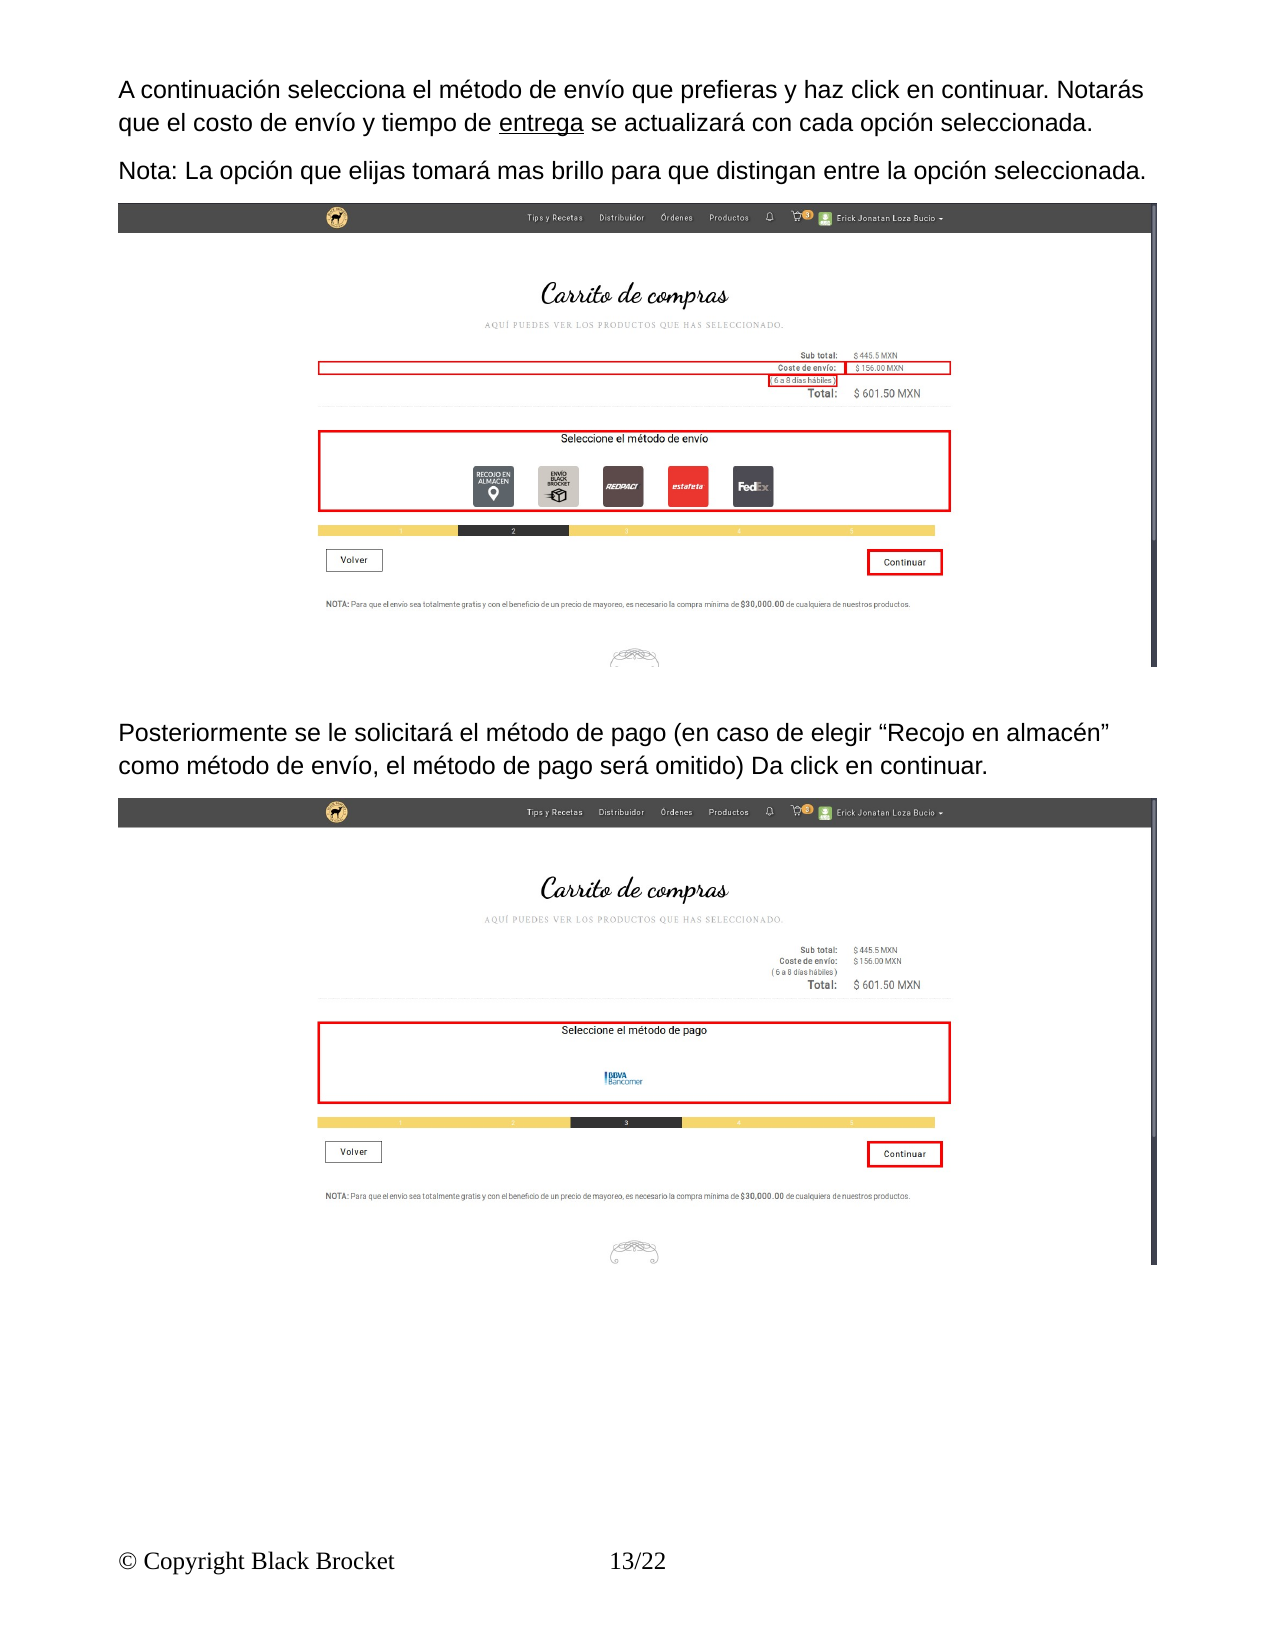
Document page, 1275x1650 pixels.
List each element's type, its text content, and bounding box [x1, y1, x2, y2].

picture [118, 798, 1157, 1265]
text Nota: La opción que elijas tomará mas brillo para que distingan entre la opción seleccionada. [118, 156, 1157, 184]
picture [118, 203, 1157, 667]
text A continuación selecciona el método de envío que prefieras y haz click en continuar. Notarás que el costo de envío y tiempo de entrega se actualizará con cada opción seleccionada. [118, 75, 1157, 137]
text Posteriormente se le solicitará el método de pago (en caso de elegir “Recojo en almacén” como método de envío, el método de pago será omitido) Da click en continuar. [118, 718, 1157, 780]
